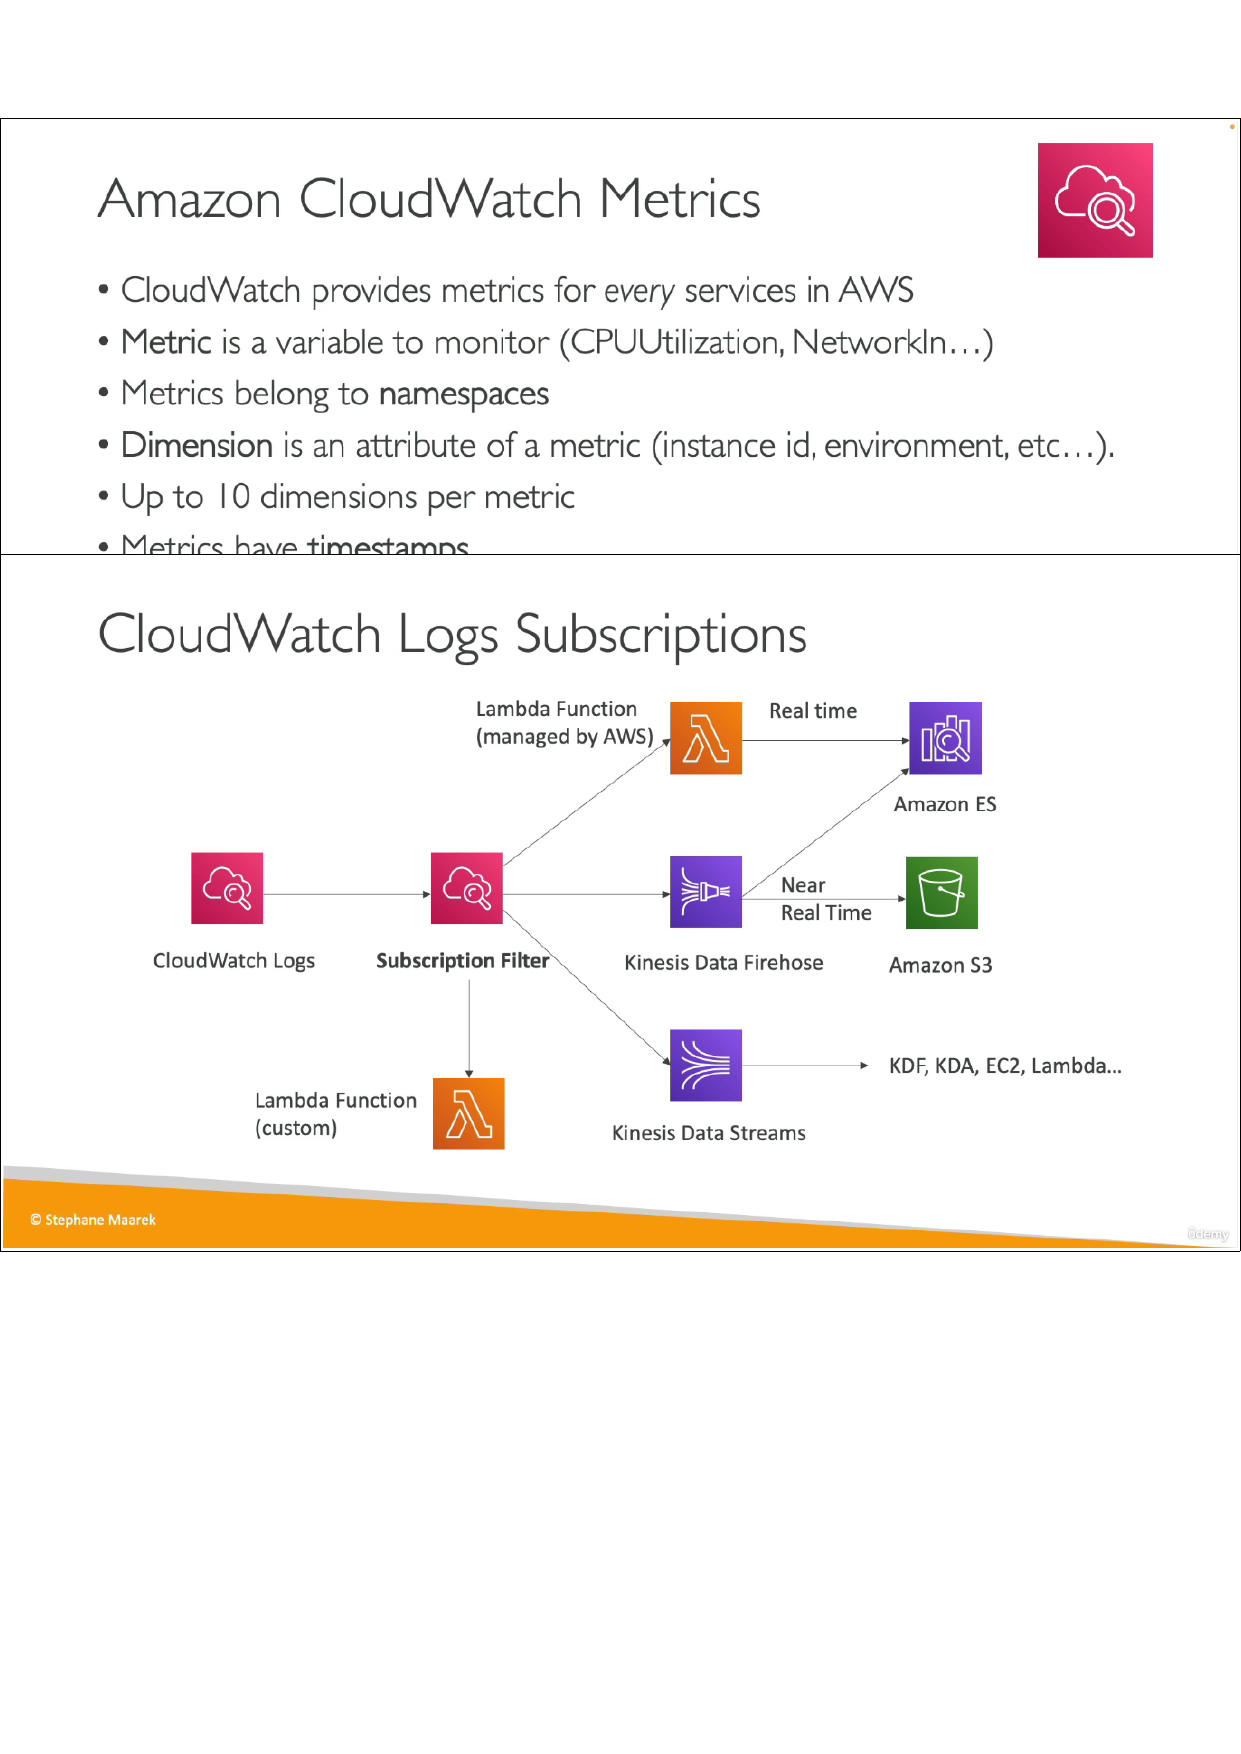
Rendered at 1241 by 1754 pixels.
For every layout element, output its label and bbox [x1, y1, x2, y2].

picture [3, 121, 1238, 554]
picture [3, 557, 1238, 1248]
